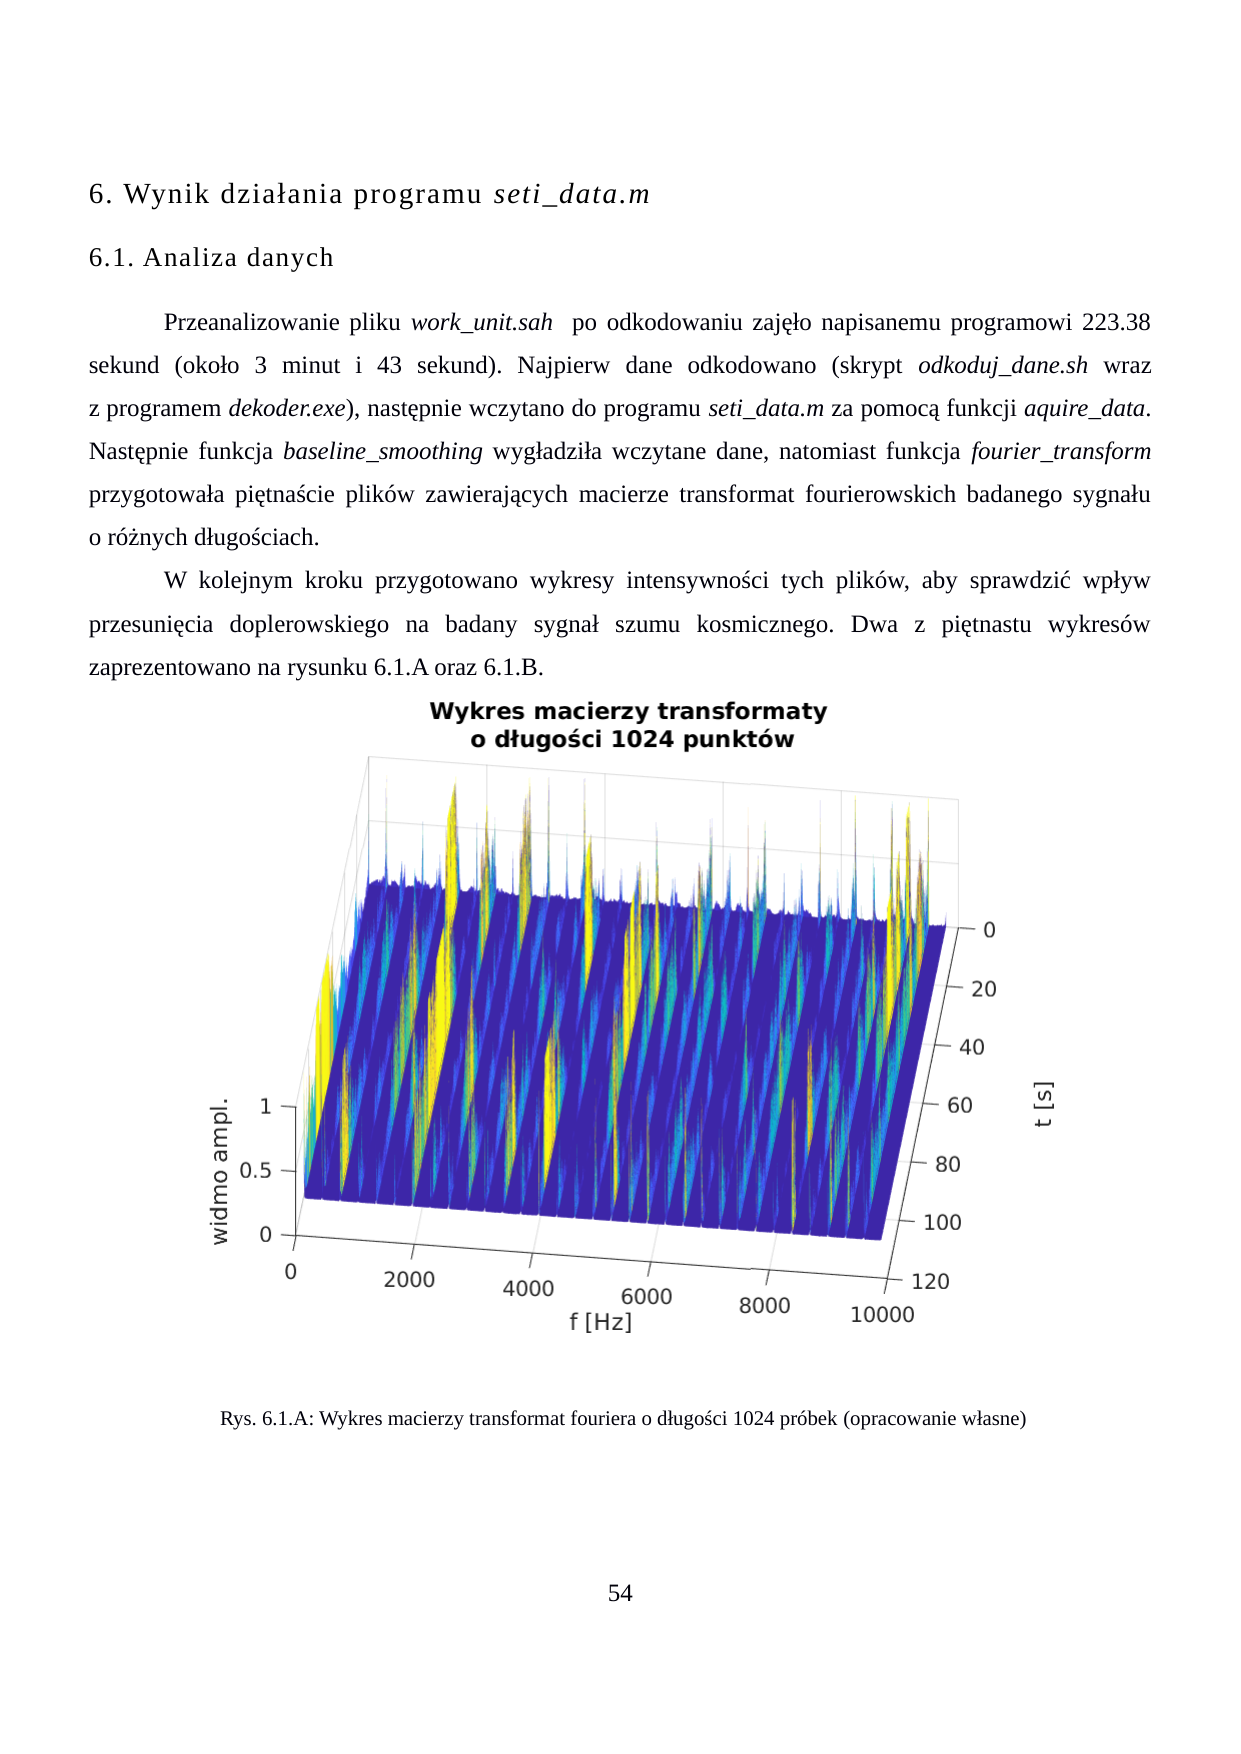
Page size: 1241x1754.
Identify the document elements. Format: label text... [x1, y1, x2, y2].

text Rys. 6.1.A: Wykres macierzy transformat fouriera o długości 1024 próbek (opracowanie własne) [88, 1405, 1152, 1429]
text Przeanalizowanie pliku work_unit.sah po odkodowaniu zajęło napisanemu programowi 223.38 sekund (około 3 minut i 43 sekund). Najpierw dane odkodowano (skrypt odkoduj_dane.sh wraz z programem dekoder.exe), następnie wczytano do programu seti_data.m za pomocą funkcji aquire_data. Następnie funkcja baseline_smoothing wygładziła wczytane dane, natomiast funkcja fourier_transform przygotowała piętnaście plików zawierających macierze transformat fourierowskich badanego sygnału o różnych długościach. [88, 307, 1152, 551]
text W kolejnym kroku przygotowano wykresy intensywności tych plików, aby sprawdzić wpływ przesunięcia doplerowskiego na badany sygnał szumu kosmicznego. Dwa z piętnastu wykresów zaprezentowano na rysunku 6.1.A oraz 6.1.B. [88, 566, 1152, 681]
subtitle 6.1. Analiza danych [88, 241, 1152, 272]
subtitle 6. Wynik działania programu seti_data.m [88, 176, 1152, 210]
picture [182, 695, 1058, 1351]
